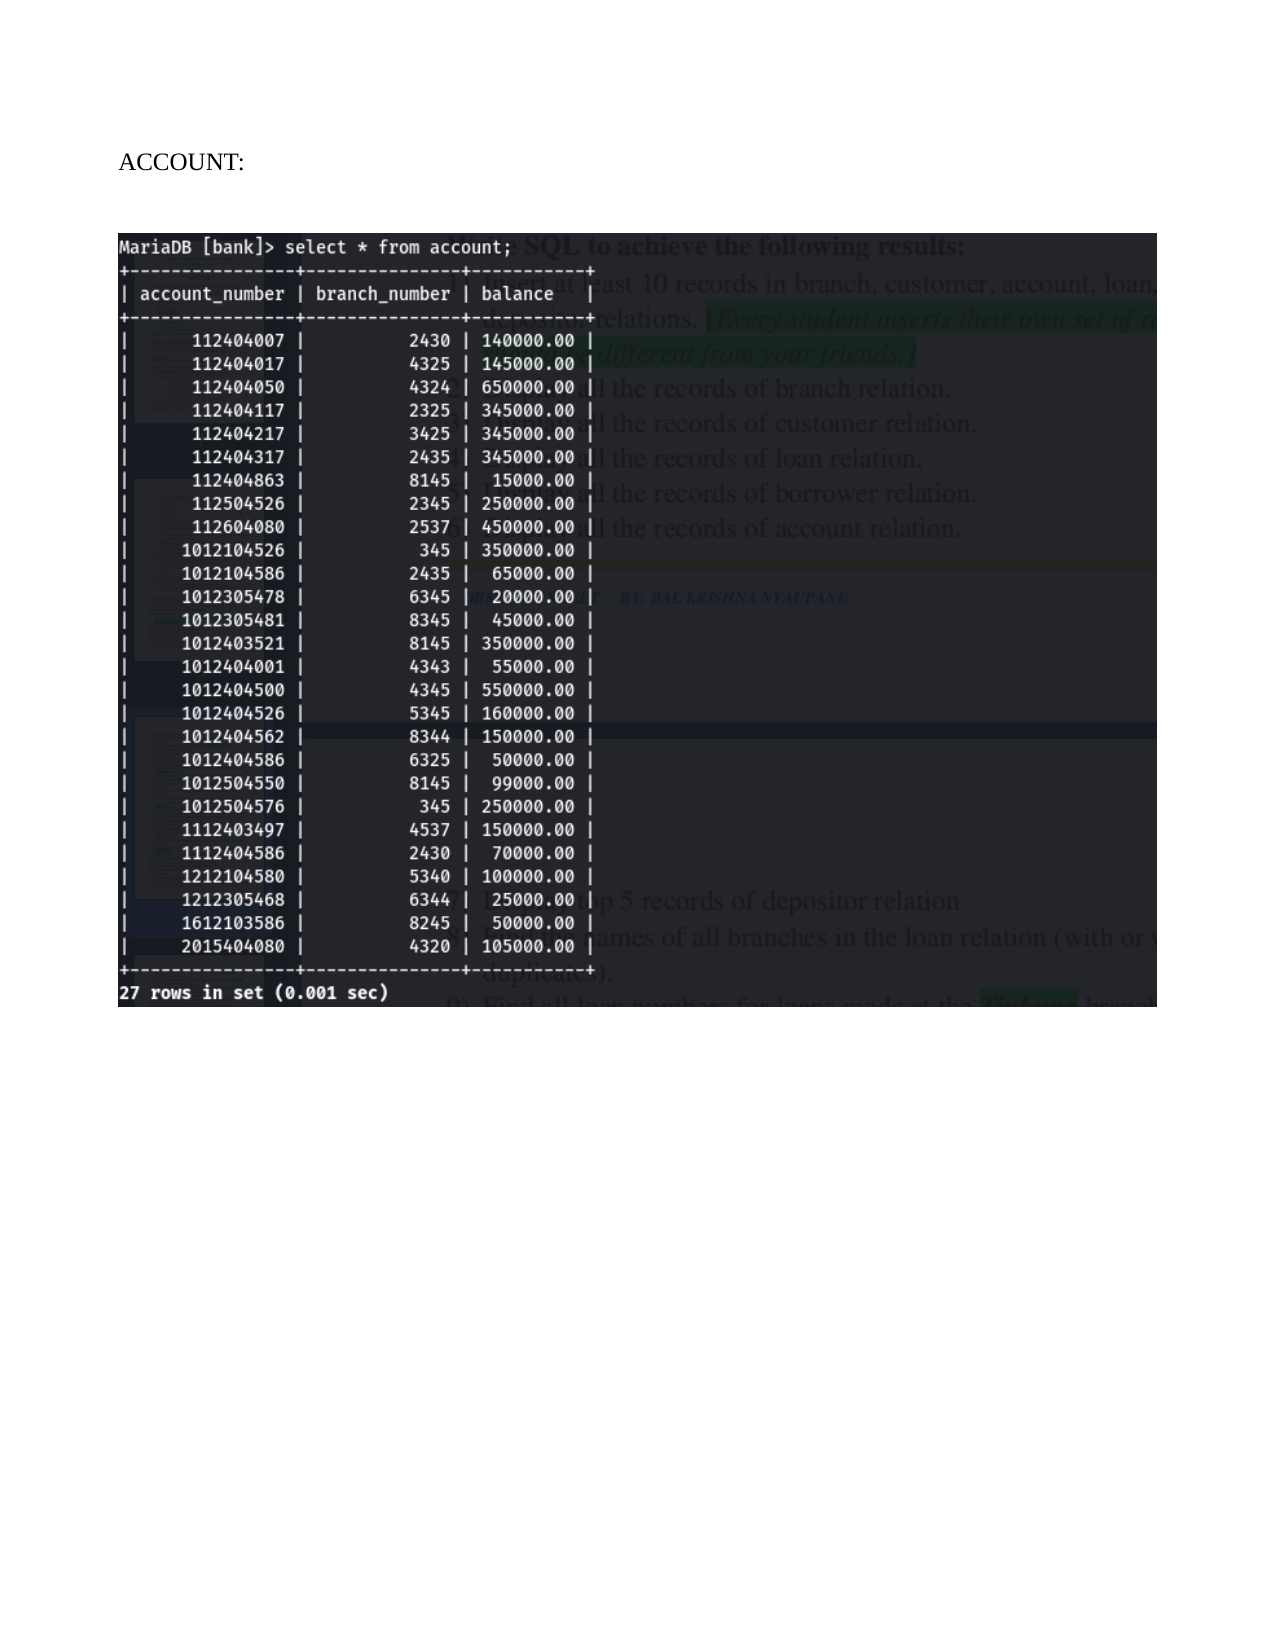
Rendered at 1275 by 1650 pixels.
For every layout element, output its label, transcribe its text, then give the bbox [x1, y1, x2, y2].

picture [118, 233, 1157, 1007]
text ACCOUNT: [118, 147, 1157, 176]
